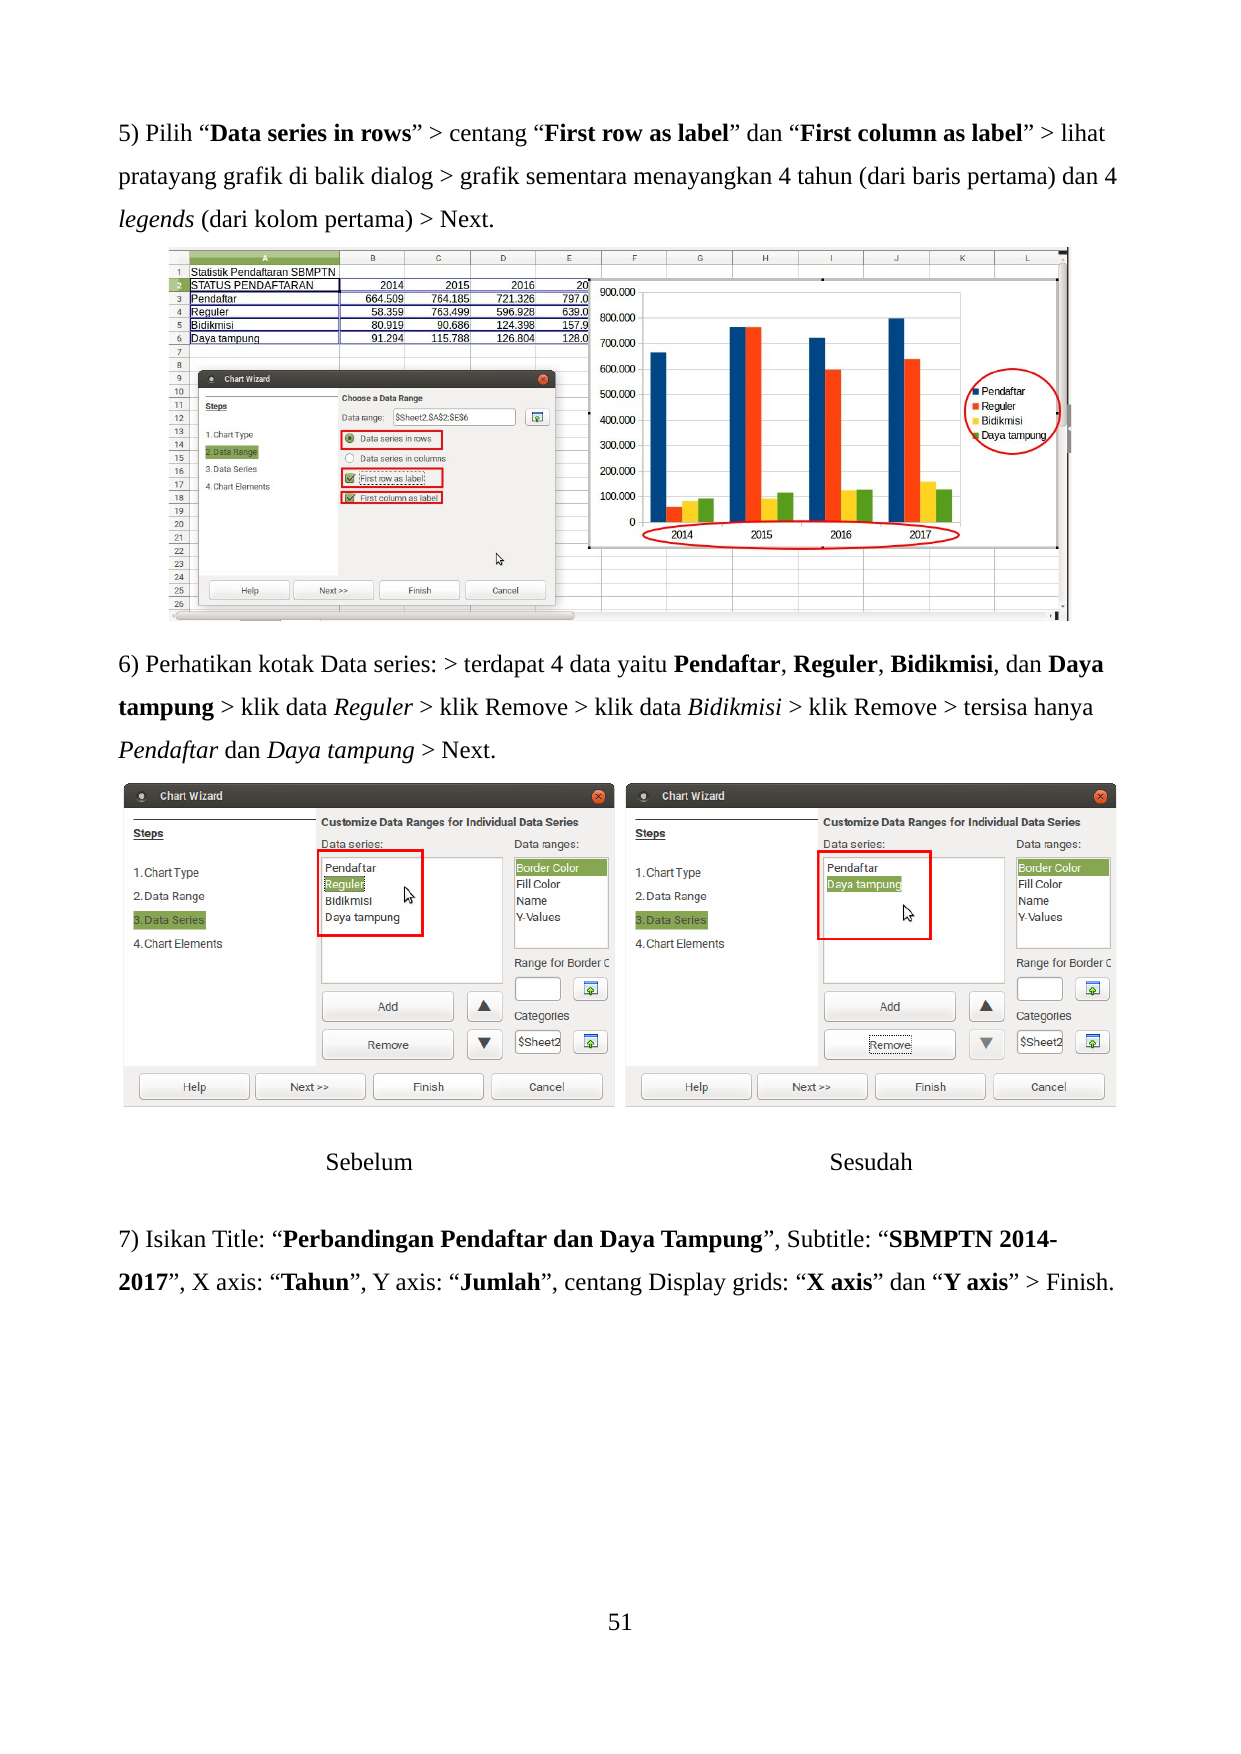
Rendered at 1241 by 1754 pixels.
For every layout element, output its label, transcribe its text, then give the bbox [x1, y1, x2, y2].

text 6) Perhatikan kotak Data series: > terdapat 4 data yaitu Pendaftar, Reguler, Bidikmisi, dan Daya tampung > klik data Reguler > klik Remove > klik data Bidikmisi > klik Remove > tersisa hanya Pendaftar dan Daya tampung > Next. [118, 649, 1122, 764]
table_cell Sesudah [620, 1141, 1122, 1181]
picture [625, 783, 1117, 1107]
picture [168, 247, 1072, 621]
table_header [118, 778, 620, 1141]
table_header [620, 778, 1122, 1141]
text 7) Isikan Title: “Perbandingan Pendaftar dan Daya Tampung”, Subtitle: “SBMPTN 2014-2017”, X axis: “Tahun”, Y axis: “Jumlah”, centang Display grids: “X axis” dan “Y axis” > Finish. [118, 1224, 1122, 1296]
picture [123, 783, 615, 1107]
text 5) Pilih “Data series in rows” > centang “First row as label” dan “First column as label” > lihat pratayang grafik di balik dialog > grafik sementara menayangkan 4 tahun (dari baris pertama) dan 4 legends (dari kolom pertama) > Next. [118, 118, 1122, 233]
table_cell Sebelum [118, 1141, 620, 1181]
